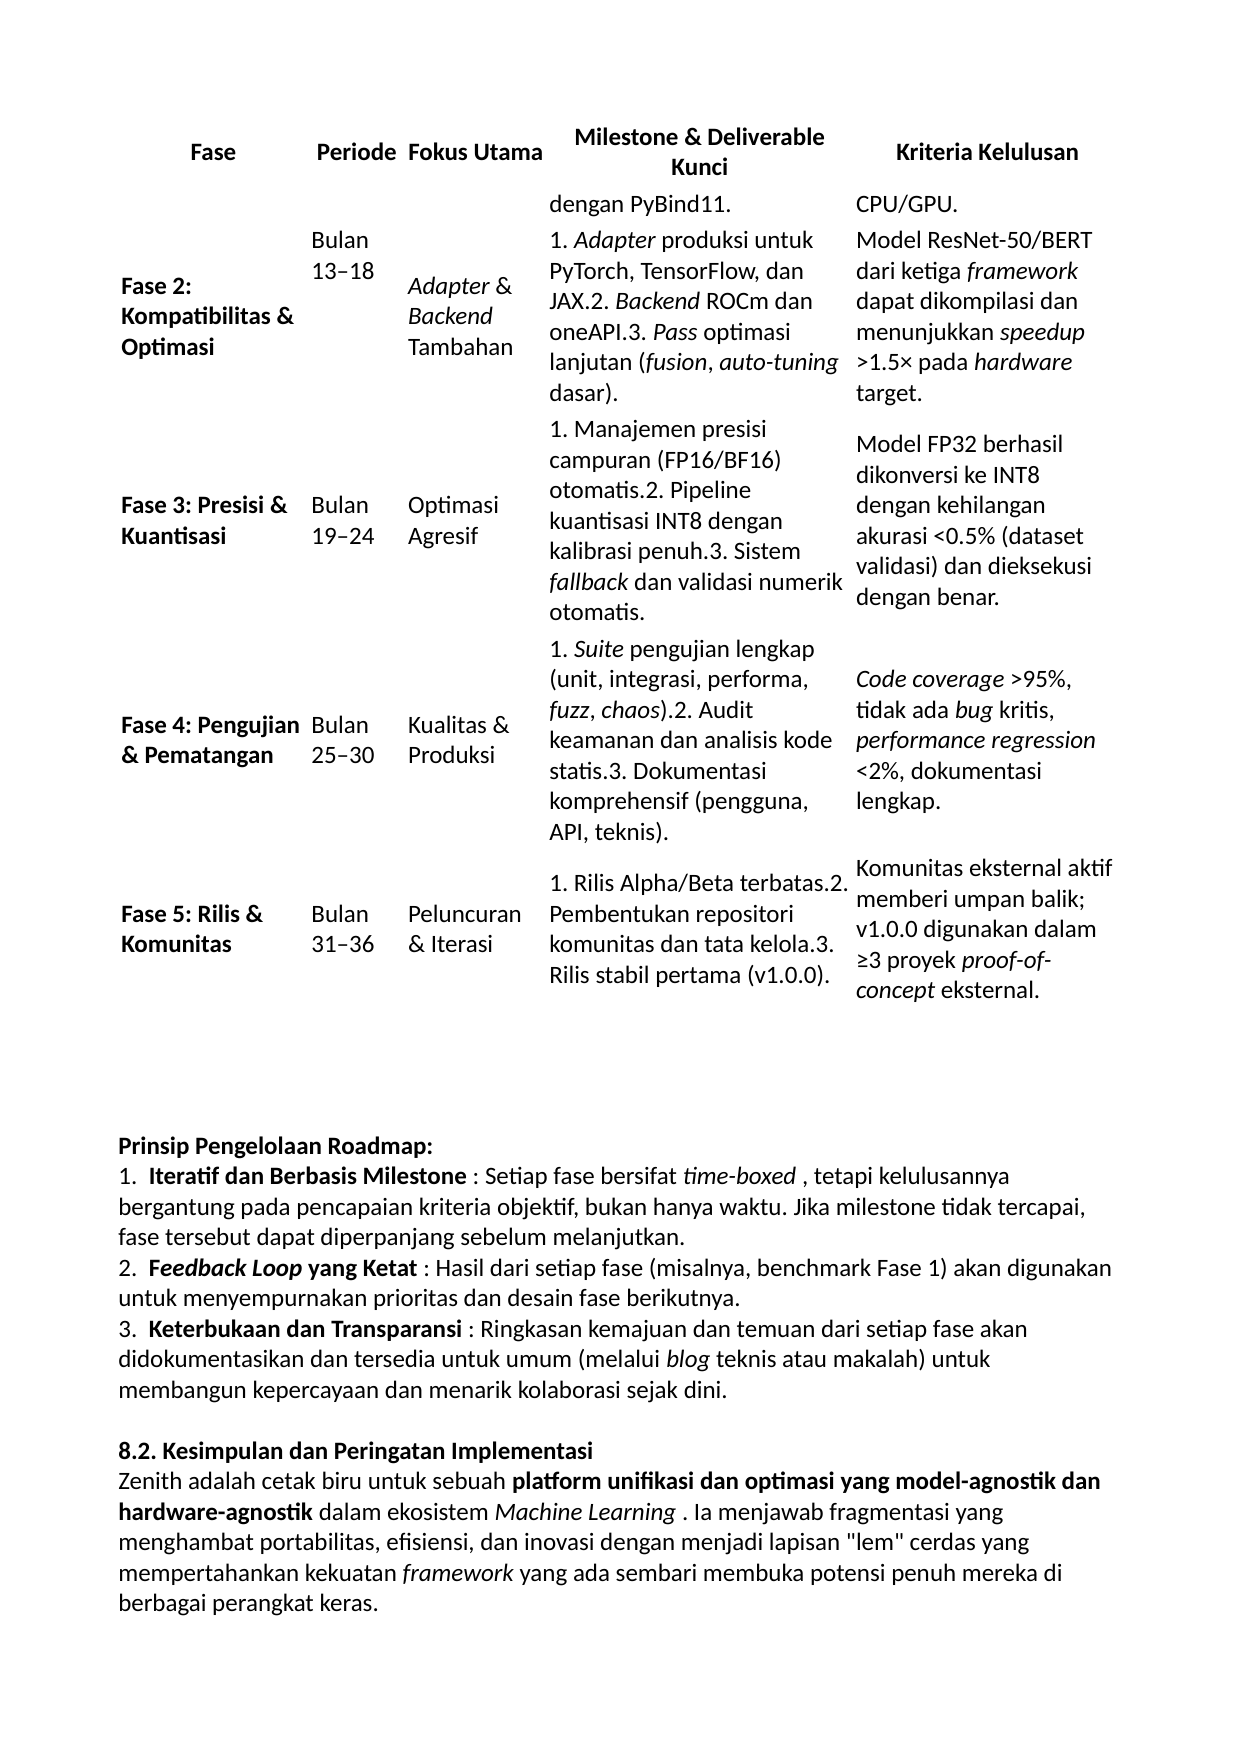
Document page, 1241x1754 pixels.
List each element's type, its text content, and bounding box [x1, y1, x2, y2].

table_cell [405, 185, 546, 221]
table_cell Model ResNet-50/BERT dari ketiga framework dapat dikompilasi dan menunjukkan speedup >1.5× pada hardware target. [853, 221, 1122, 410]
table_header Milestone & Deliverable Kunci [546, 118, 853, 185]
table_cell 1. Rilis Alpha/Beta terbatas.2. Pembentukan repositori komunitas dan tata kelola.3. Rilis stabil pertama (v1.0.0). [546, 849, 853, 1008]
table_cell 1. Adapter produksi untuk PyTorch, TensorFlow, dan JAX.2. Backend ROCm dan oneAPI.3. Pass optimasi lanjutan (fusion, auto-tuning dasar). [546, 221, 853, 410]
table_cell 1. Manajemen presisi campuran (FP16/BF16) otomatis.2. Pipeline kuantisasi INT8 dengan kalibrasi penuh.3. Sistem fallback dan validasi numerik otomatis. [546, 410, 853, 630]
table_cell Adapter & Backend Tambahan [405, 221, 546, 410]
text Zenith adalah cetak biru untuk sebuah platform unifikasi dan optimasi yang model-agnostik dan hardware-agnostik dalam ekosistem Machine Learning . Ia menjawab fragmentasi yang menghambat portabilitas, efisiensi, dan inovasi dengan menjadi lapisan "lem" cerdas yang mempertahankan kekuatan framework yang ada sembari membuka potensi penuh mereka di berbagai perangkat keras. [118, 1466, 1122, 1618]
table_cell Kualitas & Produksi [405, 630, 546, 849]
table_cell Bulan 25–30 [308, 630, 405, 849]
table_cell Peluncuran & Iterasi [405, 849, 546, 1008]
table_header Fase [118, 118, 308, 185]
table_cell Bulan 19–24 [308, 410, 405, 630]
table_cell CPU/GPU. [853, 185, 1122, 221]
text 1. Iteratif dan Berbasis Milestone : Setiap fase bersifat time-boxed , tetapi kelulusannya bergantung pada pencapaian kriteria objektif, bukan hanya waktu. Jika milestone tidak tercapai, fase tersebut dapat diperpanjang sebelum melanjutkan. [118, 1160, 1122, 1252]
table_cell 1. Suite pengujian lengkap (unit, integrasi, performa, fuzz, chaos).2. Audit keamanan dan analisis kode statis.3. Dokumentasi komprehensif (pengguna, API, teknis). [546, 630, 853, 849]
table_header Periode [308, 118, 405, 185]
table_cell [118, 185, 308, 221]
table_header Kriteria Kelulusan [853, 118, 1122, 185]
text 8.2. Kesimpulan dan Peringatan Implementasi [118, 1435, 1122, 1466]
table_cell Bulan 13–18 [308, 221, 405, 410]
text 2. Feedback Loop yang Ketat : Hasil dari setiap fase (misalnya, benchmark Fase 1) akan digunakan untuk menyempurnakan prioritas dan desain fase berikutnya. [118, 1252, 1122, 1313]
table_cell Optimasi Agresif [405, 410, 546, 630]
table_cell Bulan 31–36 [308, 849, 405, 1008]
table_cell Model FP32 berhasil dikonversi ke INT8 dengan kehilangan akurasi <0.5% (dataset validasi) dan dieksekusi dengan benar. [853, 410, 1122, 630]
table_header Fokus Utama [405, 118, 546, 185]
table_cell Fase 2: Kompatibilitas & Optimasi [118, 221, 308, 410]
text Prinsip Pengelolaan Roadmap: [118, 1130, 1122, 1160]
table_cell Code coverage >95%, tidak ada bug kritis, performance regression <2%, dokumentasi lengkap. [853, 630, 1122, 849]
table_cell Fase 4: Pengujian & Pematangan [118, 630, 308, 849]
table_cell Komunitas eksternal aktif memberi umpan balik; v1.0.0 digunakan dalam ≥3 proyek proof-of-concept eksternal. [853, 849, 1122, 1008]
table_cell [308, 185, 405, 221]
text 3. Keterbukaan dan Transparansi : Ringkasan kemajuan dan temuan dari setiap fase akan didokumentasikan dan tersedia untuk umum (melalui blog teknis atau makalah) untuk membangun kepercayaan dan menarik kolaborasi sejak dini. [118, 1313, 1122, 1404]
table_cell dengan PyBind11. [546, 185, 853, 221]
table_cell Fase 3: Presisi & Kuantisasi [118, 410, 308, 630]
table_cell Fase 5: Rilis & Komunitas [118, 849, 308, 1008]
